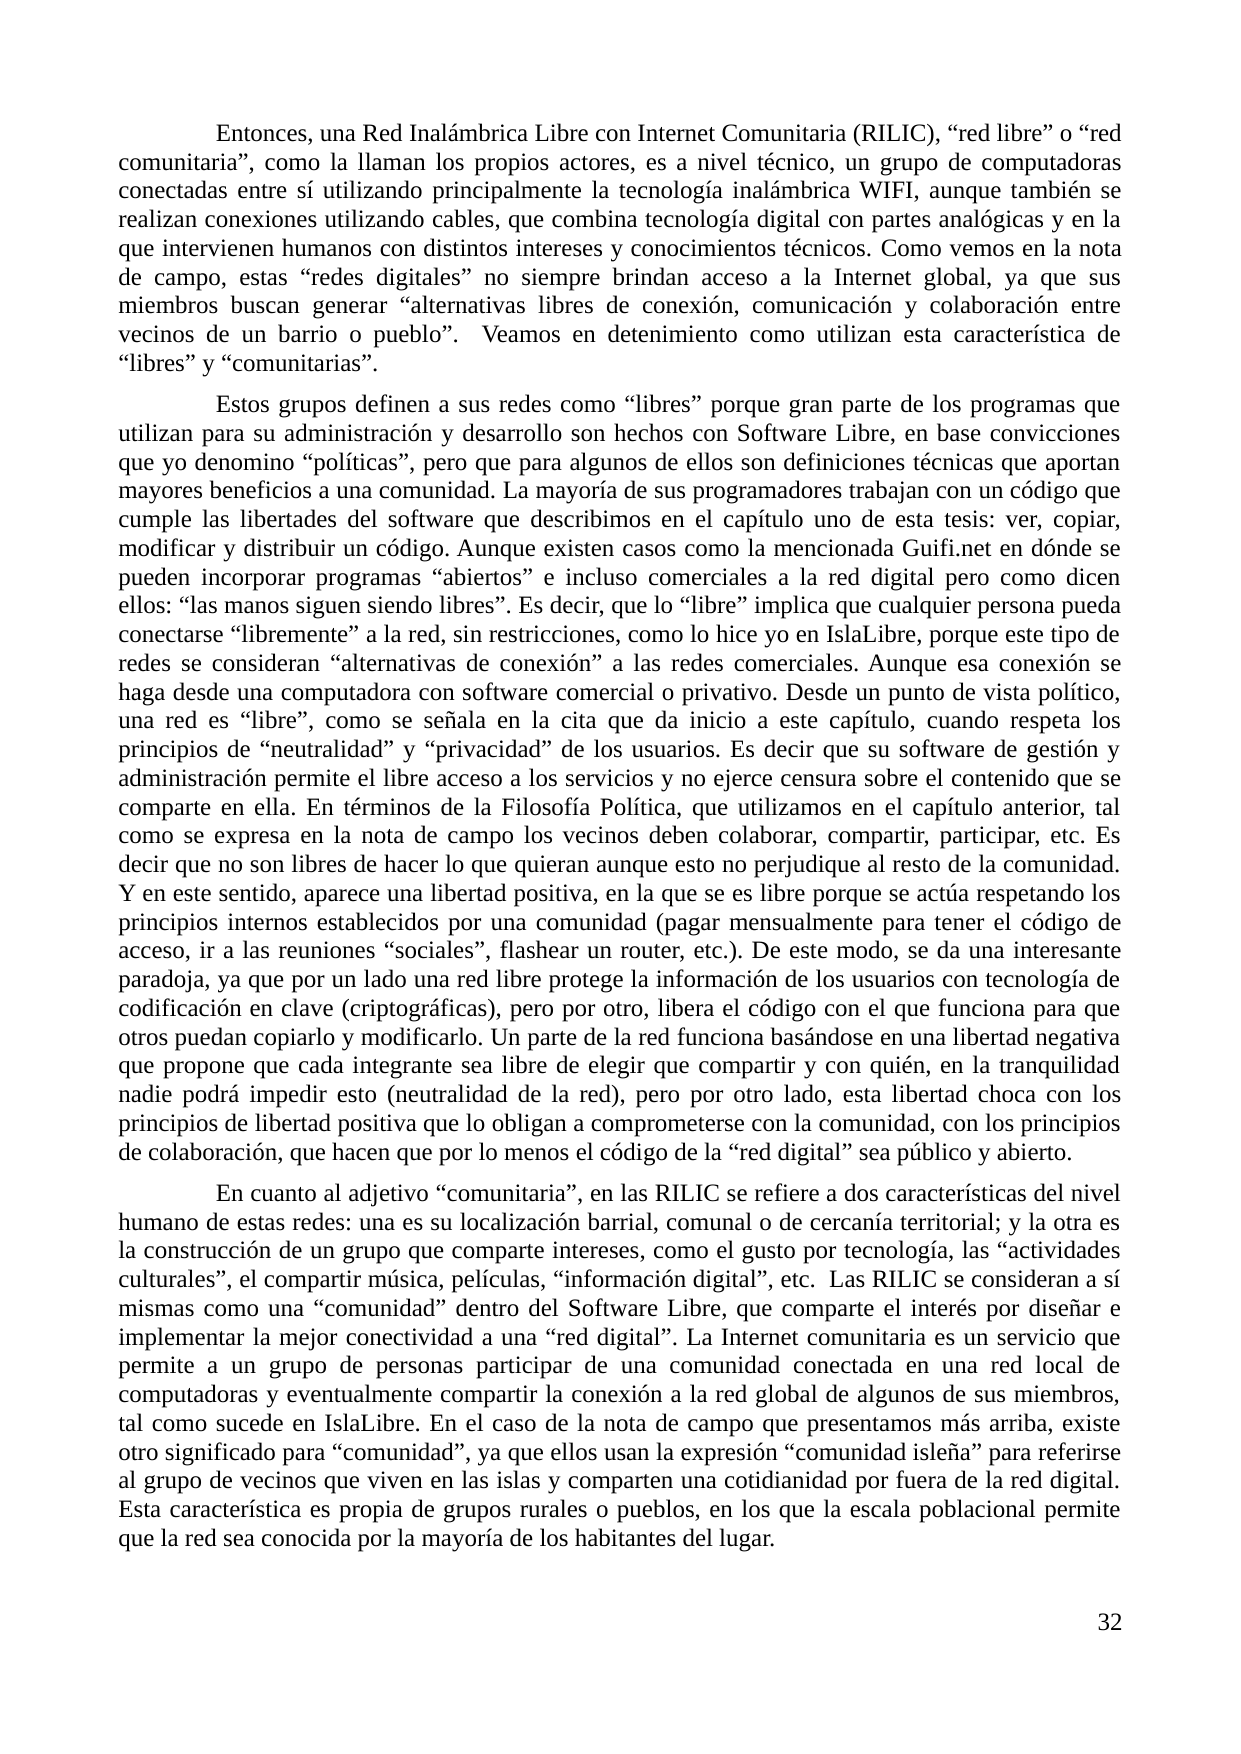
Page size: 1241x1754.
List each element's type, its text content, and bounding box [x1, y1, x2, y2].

text Estos grupos definen a sus redes como “libres” porque gran parte de los programas que utilizan para su administración y desarrollo son hechos con Software Libre, en base convicciones que yo denomino “políticas”, pero que para algunos de ellos son definiciones técnicas que aportan mayores beneficios a una comunidad. La mayoría de sus programadores trabajan con un código que cumple las libertades del software que describimos en el capítulo uno de esta tesis: ver, copiar, modificar y distribuir un código. Aunque existen casos como la mencionada Guifi.net en dónde se pueden incorporar programas “abiertos” e incluso comerciales a la red digital pero como dicen ellos: “las manos siguen siendo libres”. Es decir, que lo “libre” implica que cualquier persona pueda conectarse “libremente” a la red, sin restricciones, como lo hice yo en IslaLibre, porque este tipo de redes se consideran “alternativas de conexión” a las redes comerciales. Aunque esa conexión se haga desde una computadora con software comercial o privativo. Desde un punto de vista político, una red es “libre”, como se señala en la cita que da inicio a este capítulo, cuando respeta los principios de “neutralidad” y “privacidad” de los usuarios. Es decir que su software de gestión y administración permite el libre acceso a los servicios y no ejerce censura sobre el contenido que se comparte en ella. En términos de la Filosofía Política, que utilizamos en el capítulo anterior, tal como se expresa en la nota de campo los vecinos deben colaborar, compartir, participar, etc. Es decir que no son libres de hacer lo que quieran aunque esto no perjudique al resto de la comunidad. Y en este sentido, aparece una libertad positiva, en la que se es libre porque se actúa respetando los principios internos establecidos por una comunidad (pagar mensualmente para tener el código de acceso, ir a las reuniones “sociales”, flashear un router, etc.). De este modo, se da una interesante paradoja, ya que por un lado una red libre protege la información de los usuarios con tecnología de codificación en clave (criptográficas), pero por otro, libera el código con el que funciona para que otros puedan copiarlo y modificarlo. Un parte de la red funciona basándose en una libertad negativa que propone que cada integrante sea libre de elegir que compartir y con quién, en la tranquilidad nadie podrá impedir esto (neutralidad de la red), pero por otro lado, esta libertad choca con los principios de libertad positiva que lo obligan a comprometerse con la comunidad, con los principios de colaboración, que hacen que por lo menos el código de la “red digital” sea público y abierto. [118, 389, 1122, 1166]
text Entonces, una Red Inalámbrica Libre con Internet Comunitaria (RILIC), “red libre” o “red comunitaria”, como la llaman los propios actores, es a nivel técnico, un grupo de computadoras conectadas entre sí utilizando principalmente la tecnología inalámbrica WIFI, aunque también se realizan conexiones utilizando cables, que combina tecnología digital con partes analógicas y en la que intervienen humanos con distintos intereses y conocimientos técnicos. Como vemos en la nota de campo, estas “redes digitales” no siempre brindan acceso a la Internet global, ya que sus miembros buscan generar “alternativas libres de conexión, comunicación y colaboración entre vecinos de un barrio o pueblo”. Veamos en detenimiento como utilizan esta característica de “libres” y “comunitarias”. [118, 118, 1122, 377]
text En cuanto al adjetivo “comunitaria”, en las RILIC se refiere a dos características del nivel humano de estas redes: una es su localización barrial, comunal o de cercanía territorial; y la otra es la construcción de un grupo que comparte intereses, como el gusto por tecnología, las “actividades culturales”, el compartir música, películas, “información digital”, etc. Las RILIC se consideran a sí mismas como una “comunidad” dentro del Software Libre, que comparte el interés por diseñar e implementar la mejor conectividad a una “red digital”. La Internet comunitaria es un servicio que permite a un grupo de personas participar de una comunidad conectada en una red local de computadoras y eventualmente compartir la conexión a la red global de algunos de sus miembros, tal como sucede en IslaLibre. En el caso de la nota de campo que presentamos más arriba, existe otro significado para “comunidad”, ya que ellos usan la expresión “comunidad isleña” para referirse al grupo de vecinos que viven en las islas y comparten una cotidianidad por fuera de la red digital. Esta característica es propia de grupos rurales o pueblos, en los que la escala poblacional permite que la red sea conocida por la mayoría de los habitantes del lugar. [118, 1178, 1122, 1552]
